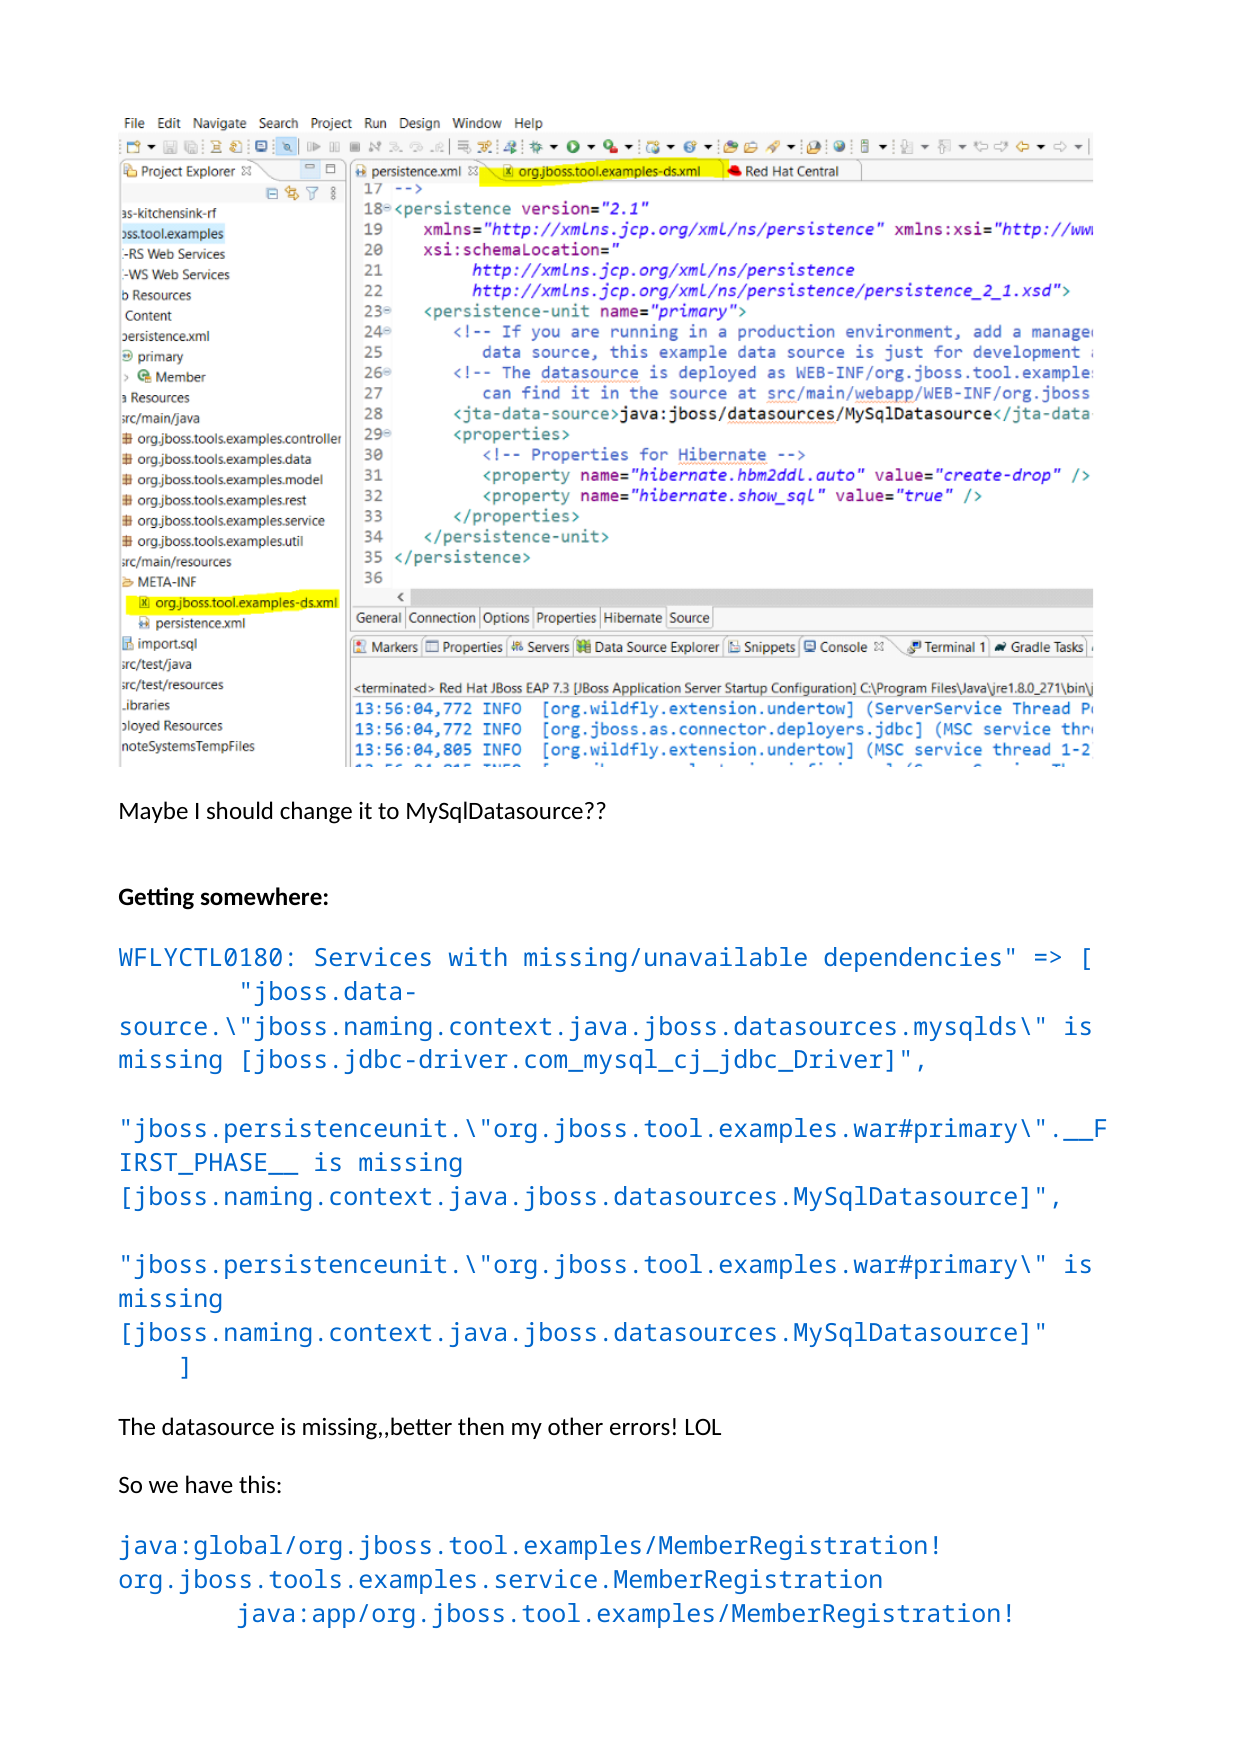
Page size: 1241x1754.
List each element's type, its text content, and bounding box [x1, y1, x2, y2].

text The datasource is missing,,better then my other errors! LOL [118, 1411, 1122, 1441]
text java:app/org.jboss.tool.examples/MemberRegistration! [118, 1596, 1122, 1630]
text "jboss.persistenceunit.\"org.jboss.tool.examples.war#primary\".__FIRST_PHASE__ is missing [jboss.naming.context.java.jboss.datasources.MySqlDatasource]", [118, 1076, 1122, 1212]
text ] [118, 1349, 1122, 1383]
text java:global/org.jboss.tool.examples/MemberRegistration!org.jboss.tools.examples.service.MemberRegistration [118, 1528, 1122, 1596]
text "jboss.data-source.\"jboss.naming.context.java.jboss.datasources.mysqlds\" is missing [jboss.jdbc-driver.com_mysql_cj_jdbc_Driver]", [118, 974, 1122, 1076]
text Getting somewhere: [118, 881, 1122, 912]
text So we have this: [118, 1469, 1122, 1500]
text "jboss.persistenceunit.\"org.jboss.tool.examples.war#primary\" is missing [jboss.naming.context.java.jboss.datasources.MySqlDatasource]" [118, 1212, 1122, 1349]
text Maybe I should change it to MySqlDatasource?? [118, 795, 1122, 825]
text WFLYCTL0180: Services with missing/unavailable dependencies" => [ [118, 940, 1122, 974]
